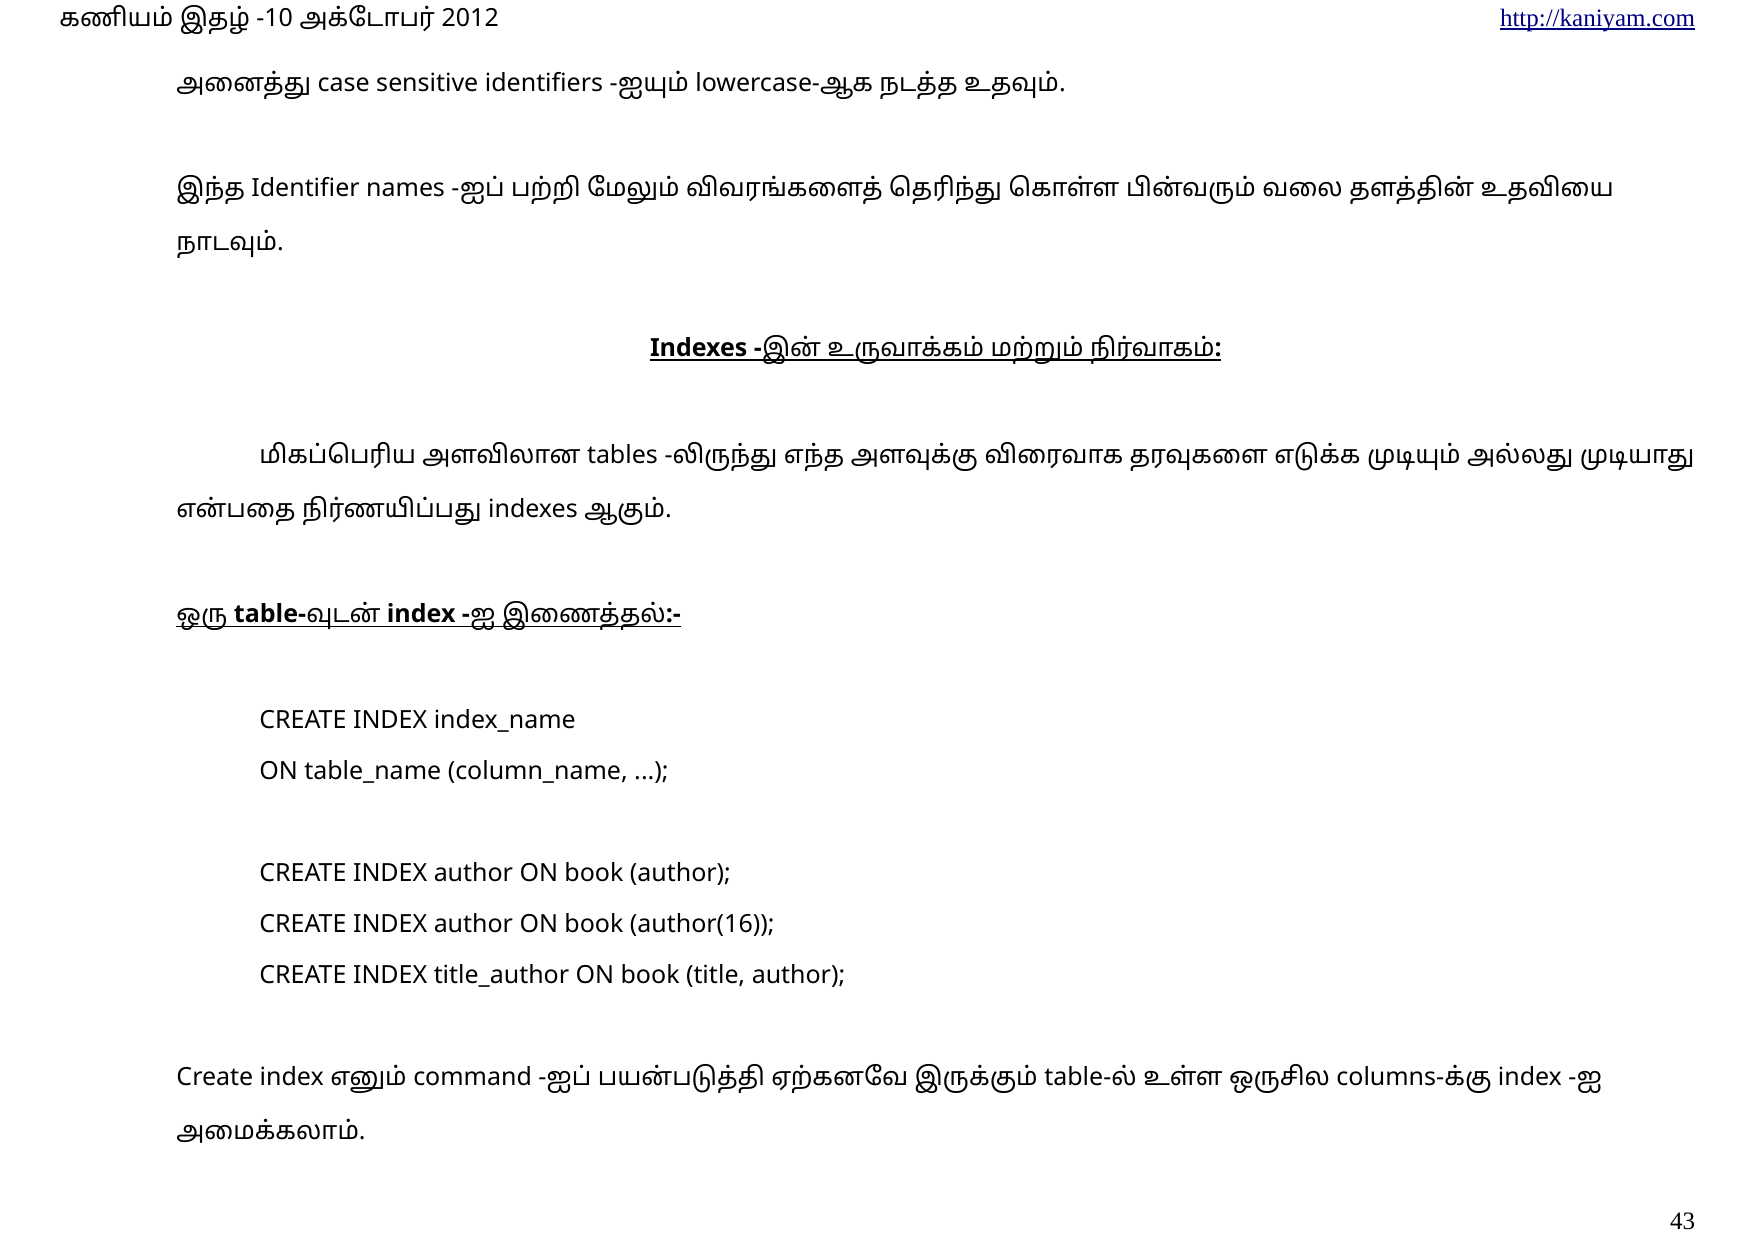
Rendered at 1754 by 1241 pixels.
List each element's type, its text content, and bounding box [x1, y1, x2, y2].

text அனைத்து case sensitive identifiers -ஐயும் lowercase-ஆக நடத்த உதவும். இந்த Identifier names -ஐப் பற்றி மேலும் விவரங்களைத் தெரிந்து கொள்ள பின்வரும் வலை தளத்தின் உதவியை நாடவும். [176, 64, 1695, 260]
text ON table_name (column_name, ...); [176, 753, 1695, 787]
text மிகப்பெரிய அளவிலான tables -லிருந்து எந்த அளவுக்கு விரைவாக தரவுகளை எடுக்க முடியும் அல்லது முடியாது என்பதை நிர்ணயிப்பது indexes ஆகும். ஒரு table-வுடன் index -ஐ இணைத்தல்:- [176, 436, 1695, 632]
text Indexes -இன் உருவாக்கம் மற்றும் நிர்வாகம்: [176, 279, 1695, 367]
text CREATE INDEX author ON book (author(16)); [176, 906, 1695, 940]
text CREATE INDEX author ON book (author); [176, 855, 1695, 889]
text CREATE INDEX index_name [176, 702, 1695, 736]
text CREATE INDEX title_author ON book (title, author); Create index எனும் command -ஐப் பயன்படுத்தி ஏற்கனவே இருக்கும் table-ல் உள்ள ஒருசில columns-க்கு index -ஐ அமைக்கலாம். [176, 957, 1695, 1150]
